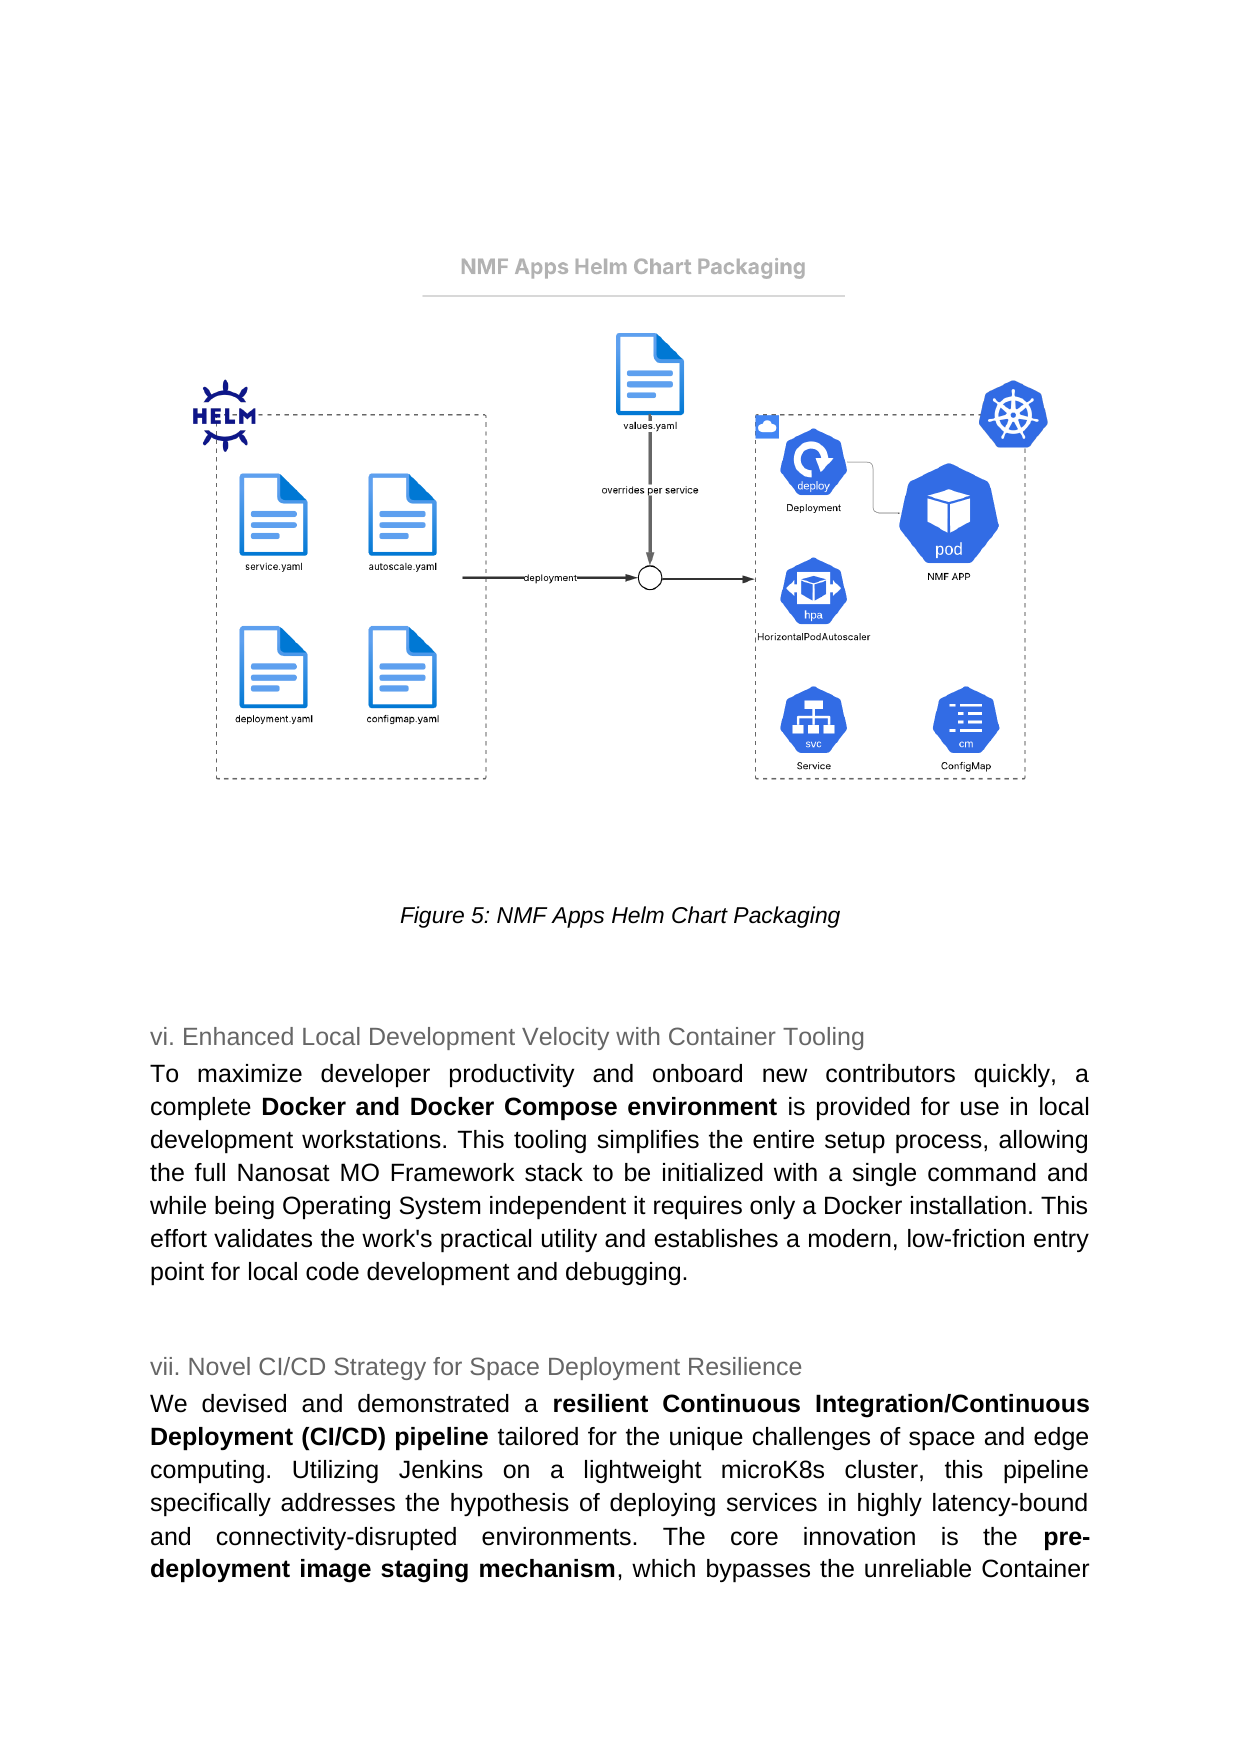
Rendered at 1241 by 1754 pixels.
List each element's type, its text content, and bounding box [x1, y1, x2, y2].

text We devised and demonstrated a resilient Continuous Integration/Continuous Deployment (CI/CD) pipeline tailored for the unique challenges of space and edge computing. Utilizing Jenkins on a lightweight microK8s cluster, this pipeline specifically addresses the hypothesis of deploying services in highly latency-bound and connectivity-disrupted environments. The core innovation is the pre-deployment image staging mechanism, which bypasses the unreliable Container [150, 1389, 1090, 1583]
text Figure 5: NMF Apps Helm Chart Packaging [150, 902, 1090, 928]
subtitle vi. Enhanced Local Development Velocity with Container Tooling [150, 1022, 1090, 1051]
text To maximize developer productivity and onboard new contributors quickly, a complete Docker and Docker Compose environment is provided for use in local development workstations. This tooling simplifies the entire setup process, allowing the full Nanosat MO Framework stack to be initialized with a single command and while being Operating System independent it requires only a Docker installation. This effort validates the work's practical utility and establishes a modern, low-friction entry point for local code development and debugging. [150, 1059, 1090, 1286]
subtitle vii. Novel CI/CD Strategy for Space Deployment Resilience [150, 1352, 1090, 1381]
picture [150, 150, 1091, 877]
